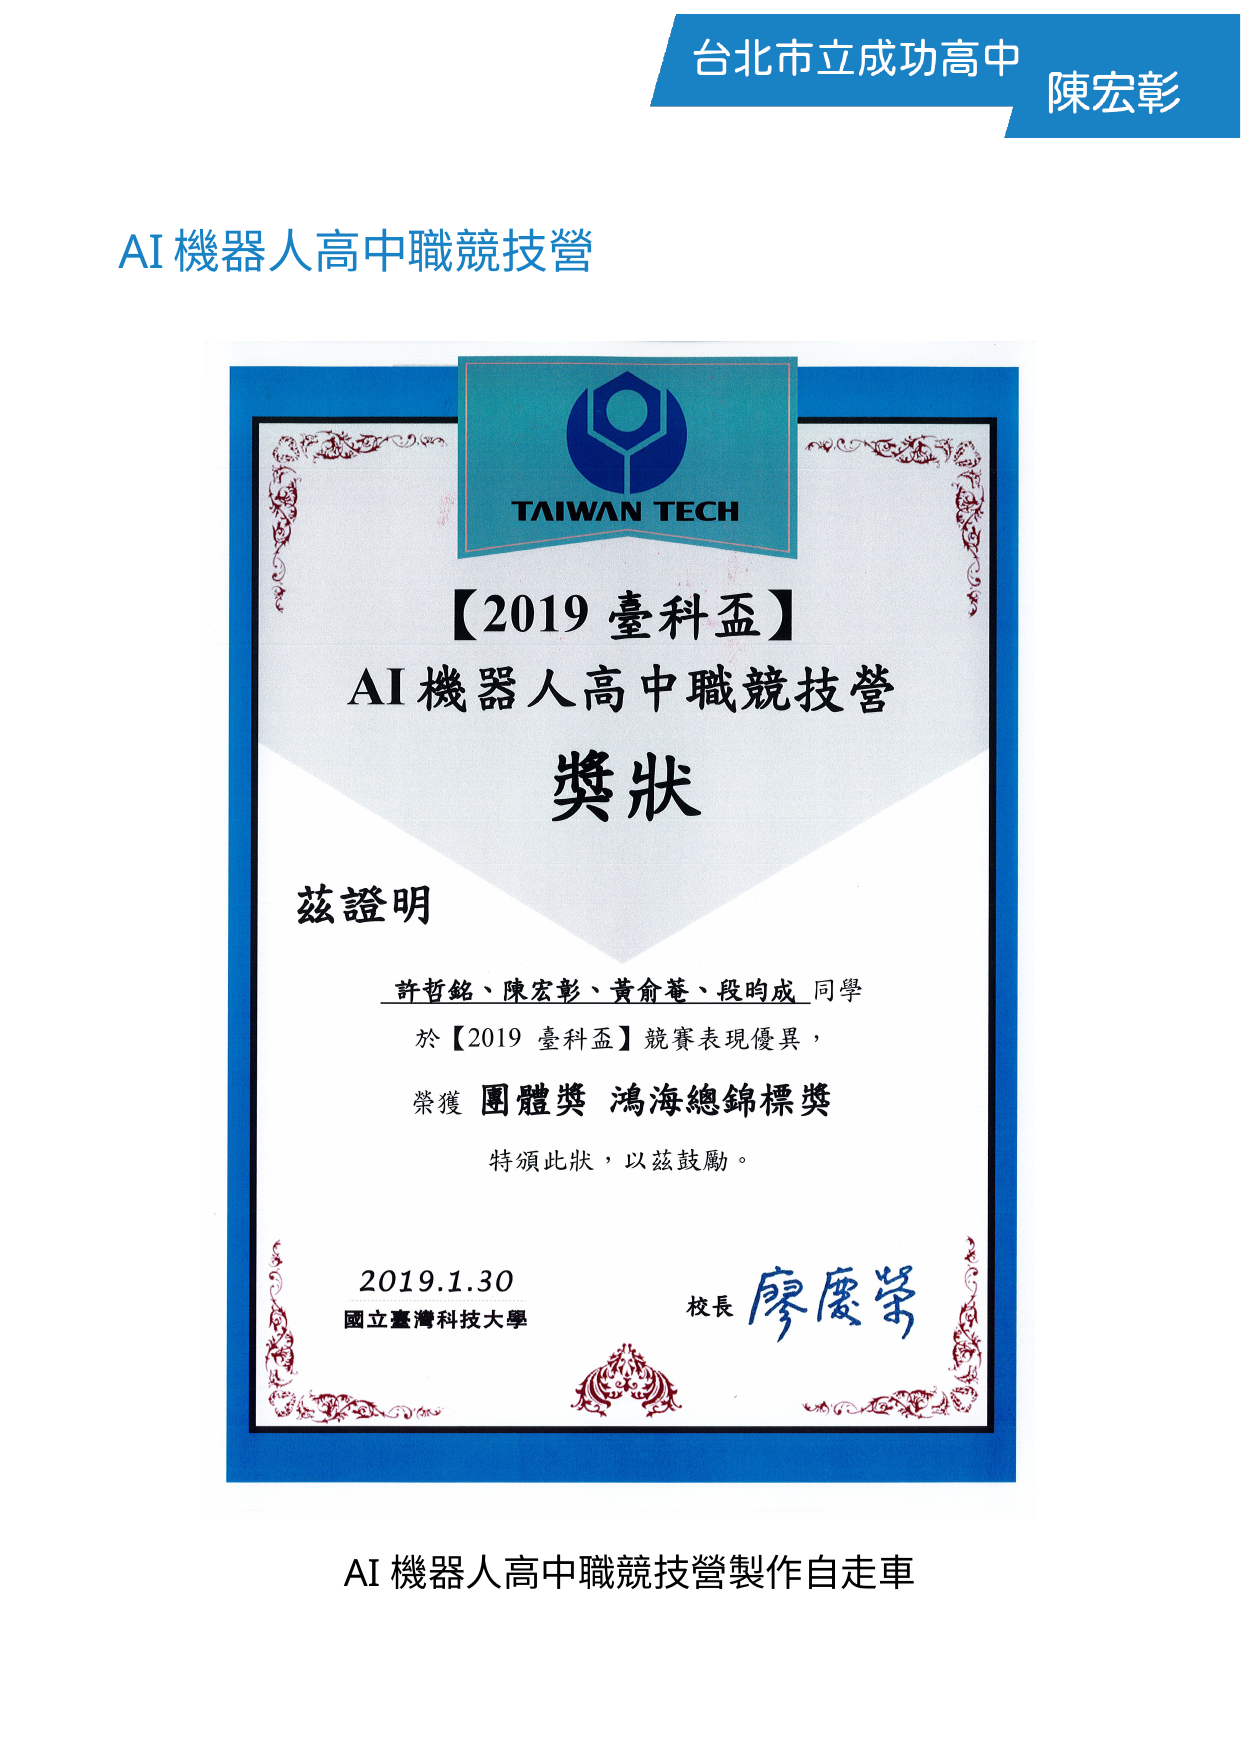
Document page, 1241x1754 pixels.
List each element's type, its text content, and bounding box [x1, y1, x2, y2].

subtitle AI機器人高中職競技營 [118, 214, 1122, 282]
picture [0, 0, 1241, 152]
